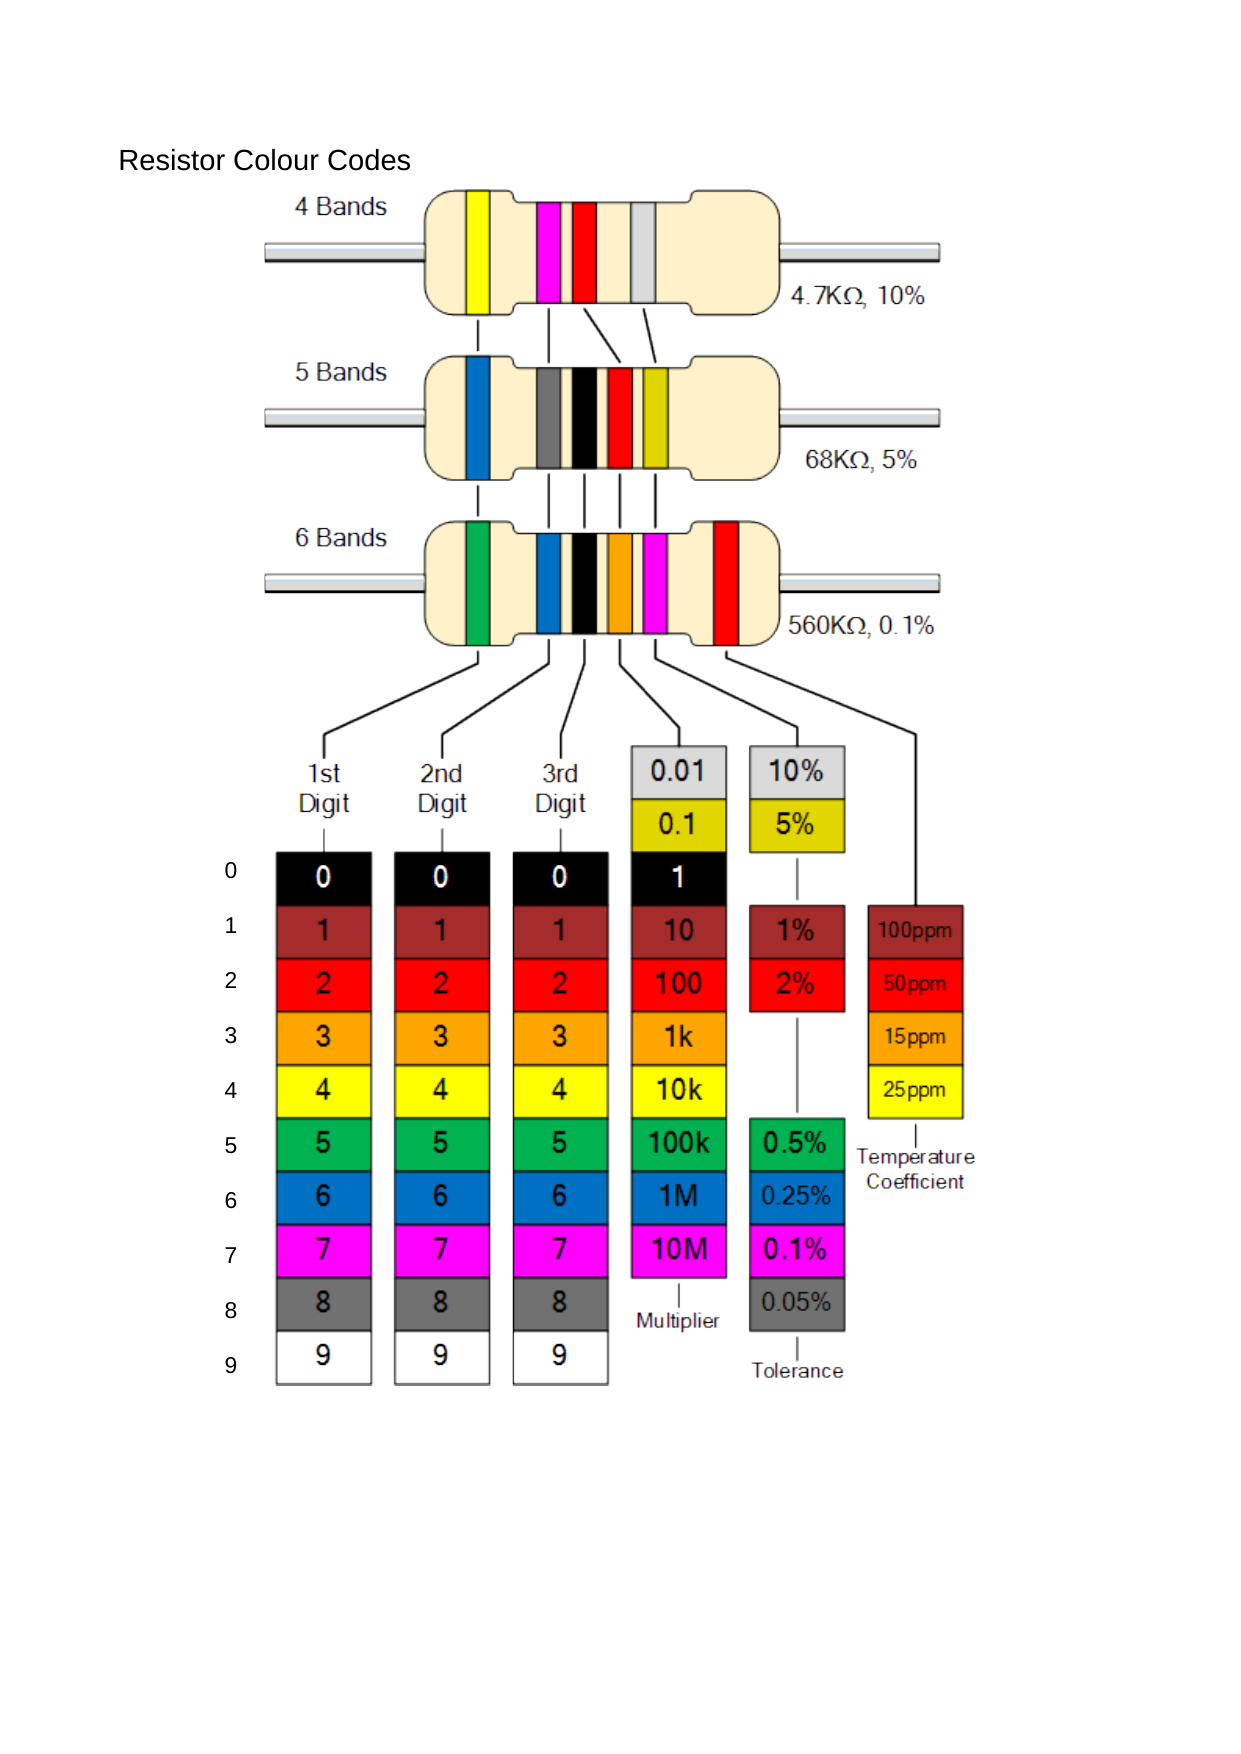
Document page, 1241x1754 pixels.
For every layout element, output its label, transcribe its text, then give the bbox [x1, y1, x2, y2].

text 6 [224, 1187, 271, 1213]
text 5 [224, 1132, 271, 1158]
picture [264, 189, 976, 1386]
text 4 [224, 1077, 271, 1103]
subtitle Resistor Colour Codes [118, 143, 1122, 177]
text 2 [224, 967, 271, 993]
text 1 [224, 912, 271, 938]
text 8 [224, 1297, 271, 1324]
text 7 [224, 1242, 271, 1269]
text 9 [224, 1352, 271, 1379]
text 3 [224, 1022, 271, 1048]
text 0 [224, 857, 271, 883]
